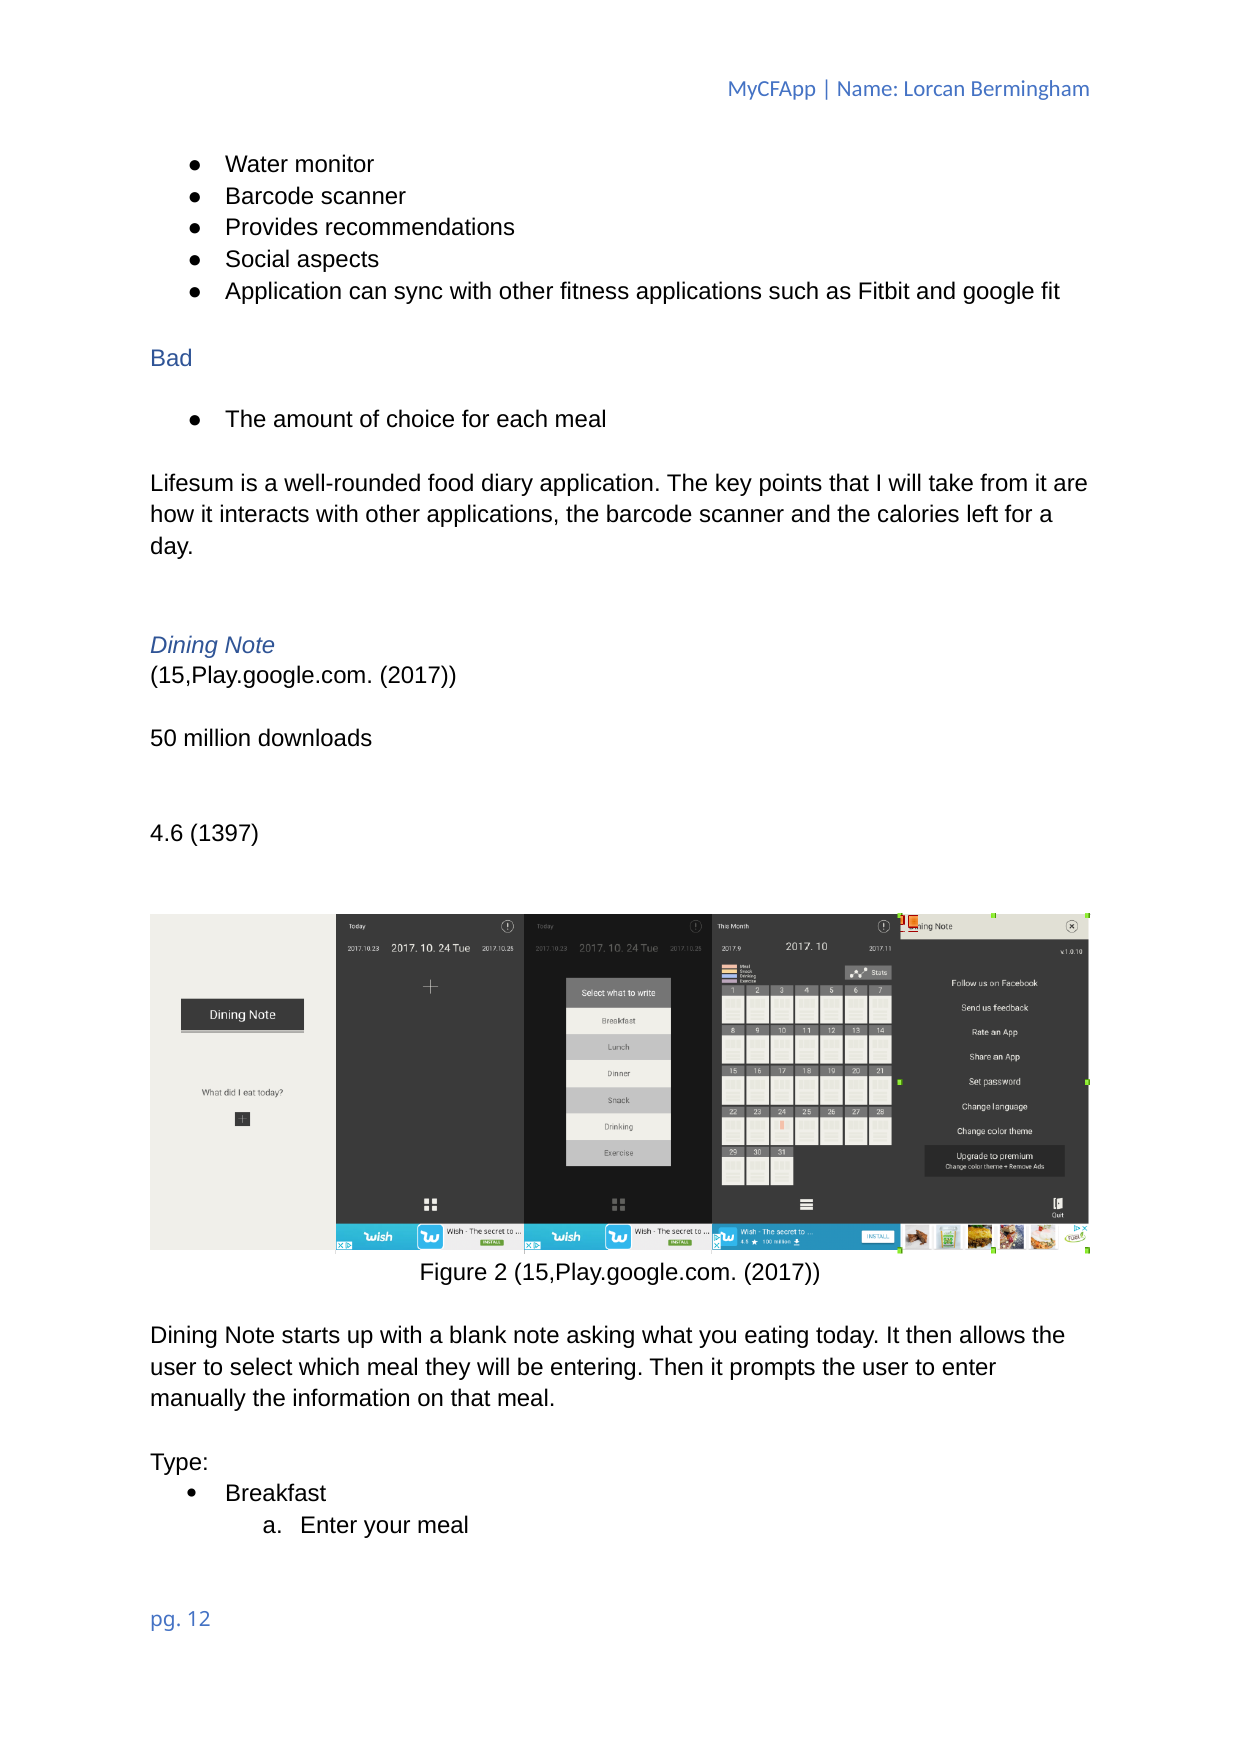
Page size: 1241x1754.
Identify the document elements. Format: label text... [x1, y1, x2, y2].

list Water monitor [187, 150, 1090, 178]
list Application can sync with other fitness applications such as Fitbit and google fit [187, 277, 1090, 304]
list Breakfast [187, 1479, 1090, 1507]
text Type: [150, 1447, 1090, 1475]
text Lifesum is a well-rounded food diary application. The key points that I will take from it are how it interacts with other applications, the barcode scanner and the calories left for a day. [150, 469, 1090, 559]
list Social aspects [187, 245, 1090, 273]
list Provides recommendations [187, 213, 1090, 241]
text Dining Note starts up with a blank note asking what you eating today. It then allows the user to select which meal they will be entering. Then it prompts the user to enter manually the information on that meal. [150, 1321, 1090, 1412]
text (15,Play.google.com. (2017)) [150, 661, 1090, 688]
text 50 million downloads [150, 724, 1090, 752]
list The amount of choice for each meal [187, 405, 1090, 433]
text Figure 2 (15,Play.google.com. (2017)) [150, 1257, 1090, 1285]
subtitle Dining Note [150, 631, 1090, 659]
text 4.6 (1397) [150, 819, 1090, 847]
subtitle Bad [150, 344, 1090, 372]
list Enter your meal [262, 1511, 1090, 1538]
list Barcode scanner [187, 182, 1090, 209]
